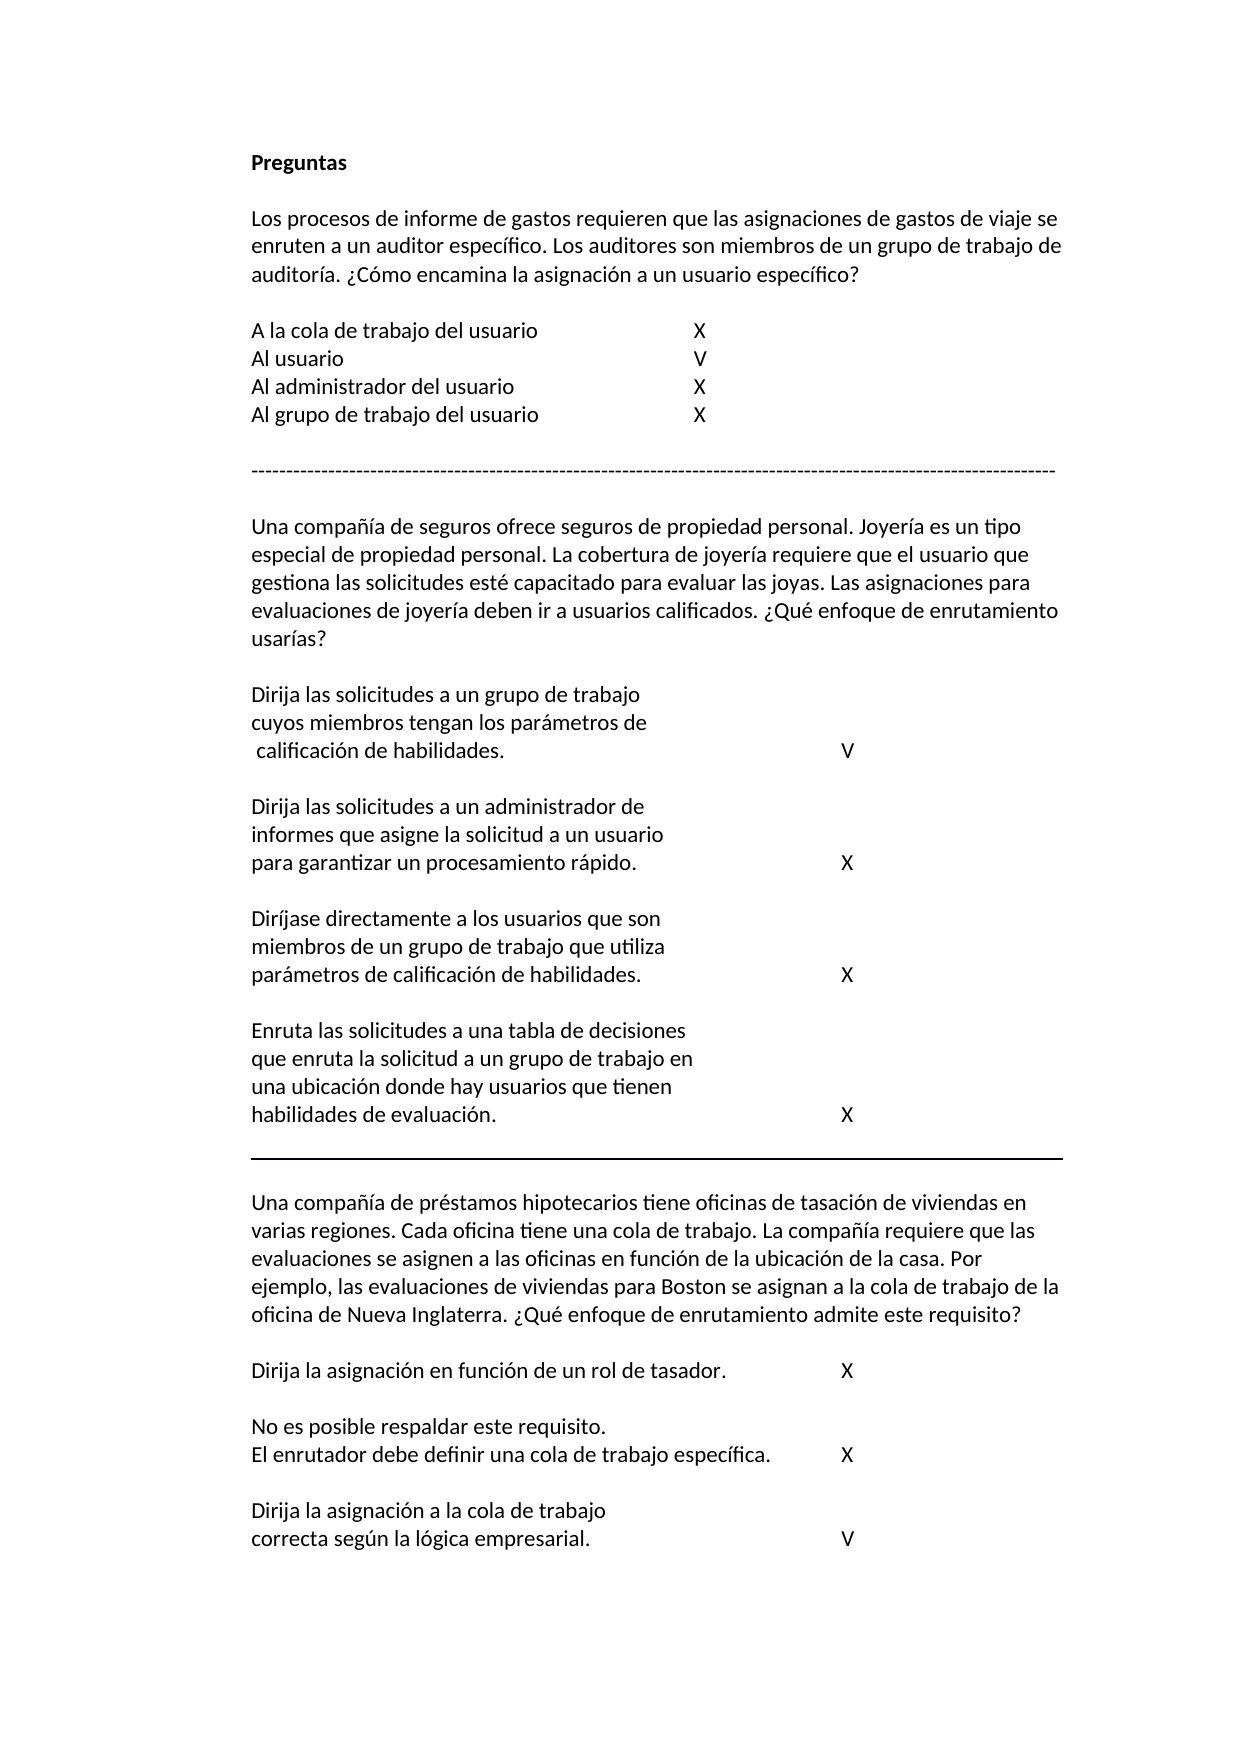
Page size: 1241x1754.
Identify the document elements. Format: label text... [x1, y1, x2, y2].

text El enrutador debe definir una cola de trabajo específica. X [251, 1440, 1063, 1468]
text Los procesos de informe de gastos requieren que las asignaciones de gastos de viaje se enruten a un auditor específico. Los auditores son miembros de un grupo de trabajo de auditoría. ¿Cómo encamina la asignación a un usuario específico? [251, 204, 1063, 288]
text No es posible respaldar este requisito. [251, 1412, 1063, 1440]
text habilidades de evaluación. X [251, 1100, 1063, 1128]
text que enruta la solicitud a un grupo de trabajo en [251, 1044, 1063, 1072]
text Dirija las solicitudes a un administrador de [251, 792, 1063, 820]
text parámetros de calificación de habilidades. X [251, 960, 1063, 988]
text Dirija la asignación a la cola de trabajo [251, 1496, 1063, 1524]
text para garantizar un procesamiento rápido. X [251, 848, 1063, 876]
text miembros de un grupo de trabajo que utiliza [251, 932, 1063, 960]
text Al usuario V [251, 344, 1063, 372]
text cuyos miembros tengan los parámetros de [251, 708, 1063, 736]
text informes que asigne la solicitud a un usuario [251, 820, 1063, 848]
text Dirija la asignación en función de un rol de tasador. X [251, 1356, 1063, 1384]
text Al grupo de trabajo del usuario X [251, 400, 1063, 428]
text Dirija las solicitudes a un grupo de trabajo [251, 680, 1063, 708]
text Una compañía de seguros ofrece seguros de propiedad personal. Joyería es un tipo especial de propiedad personal. La cobertura de joyería requiere que el usuario que gestiona las solicitudes esté capacitado para evaluar las joyas. Las asignaciones para evaluaciones de joyería deben ir a usuarios calificados. ¿Qué enfoque de enrutamiento usarías? [251, 512, 1063, 652]
text Diríjase directamente a los usuarios que son [251, 904, 1063, 932]
text A la cola de trabajo del usuario X [251, 316, 1063, 344]
text calificación de habilidades. V [251, 736, 1063, 764]
text una ubicación donde hay usuarios que tienen [251, 1072, 1063, 1100]
text correcta según la lógica empresarial. V [251, 1524, 1063, 1552]
text Preguntas [251, 148, 1063, 176]
text ------------------------------------------------------------------------------------------------------------------- [251, 456, 1063, 484]
text Una compañía de préstamos hipotecarios tiene oficinas de tasación de viviendas en varias regiones. Cada oficina tiene una cola de trabajo. La compañía requiere que las evaluaciones se asignen a las oficinas en función de la ubicación de la casa. Por ejemplo, las evaluaciones de viviendas para Boston se asignan a la cola de trabajo de la oficina de Nueva Inglaterra. ¿Qué enfoque de enrutamiento admite este requisito? [251, 1188, 1063, 1328]
text Al administrador del usuario X [251, 372, 1063, 400]
text Enruta las solicitudes a una tabla de decisiones [251, 1016, 1063, 1044]
